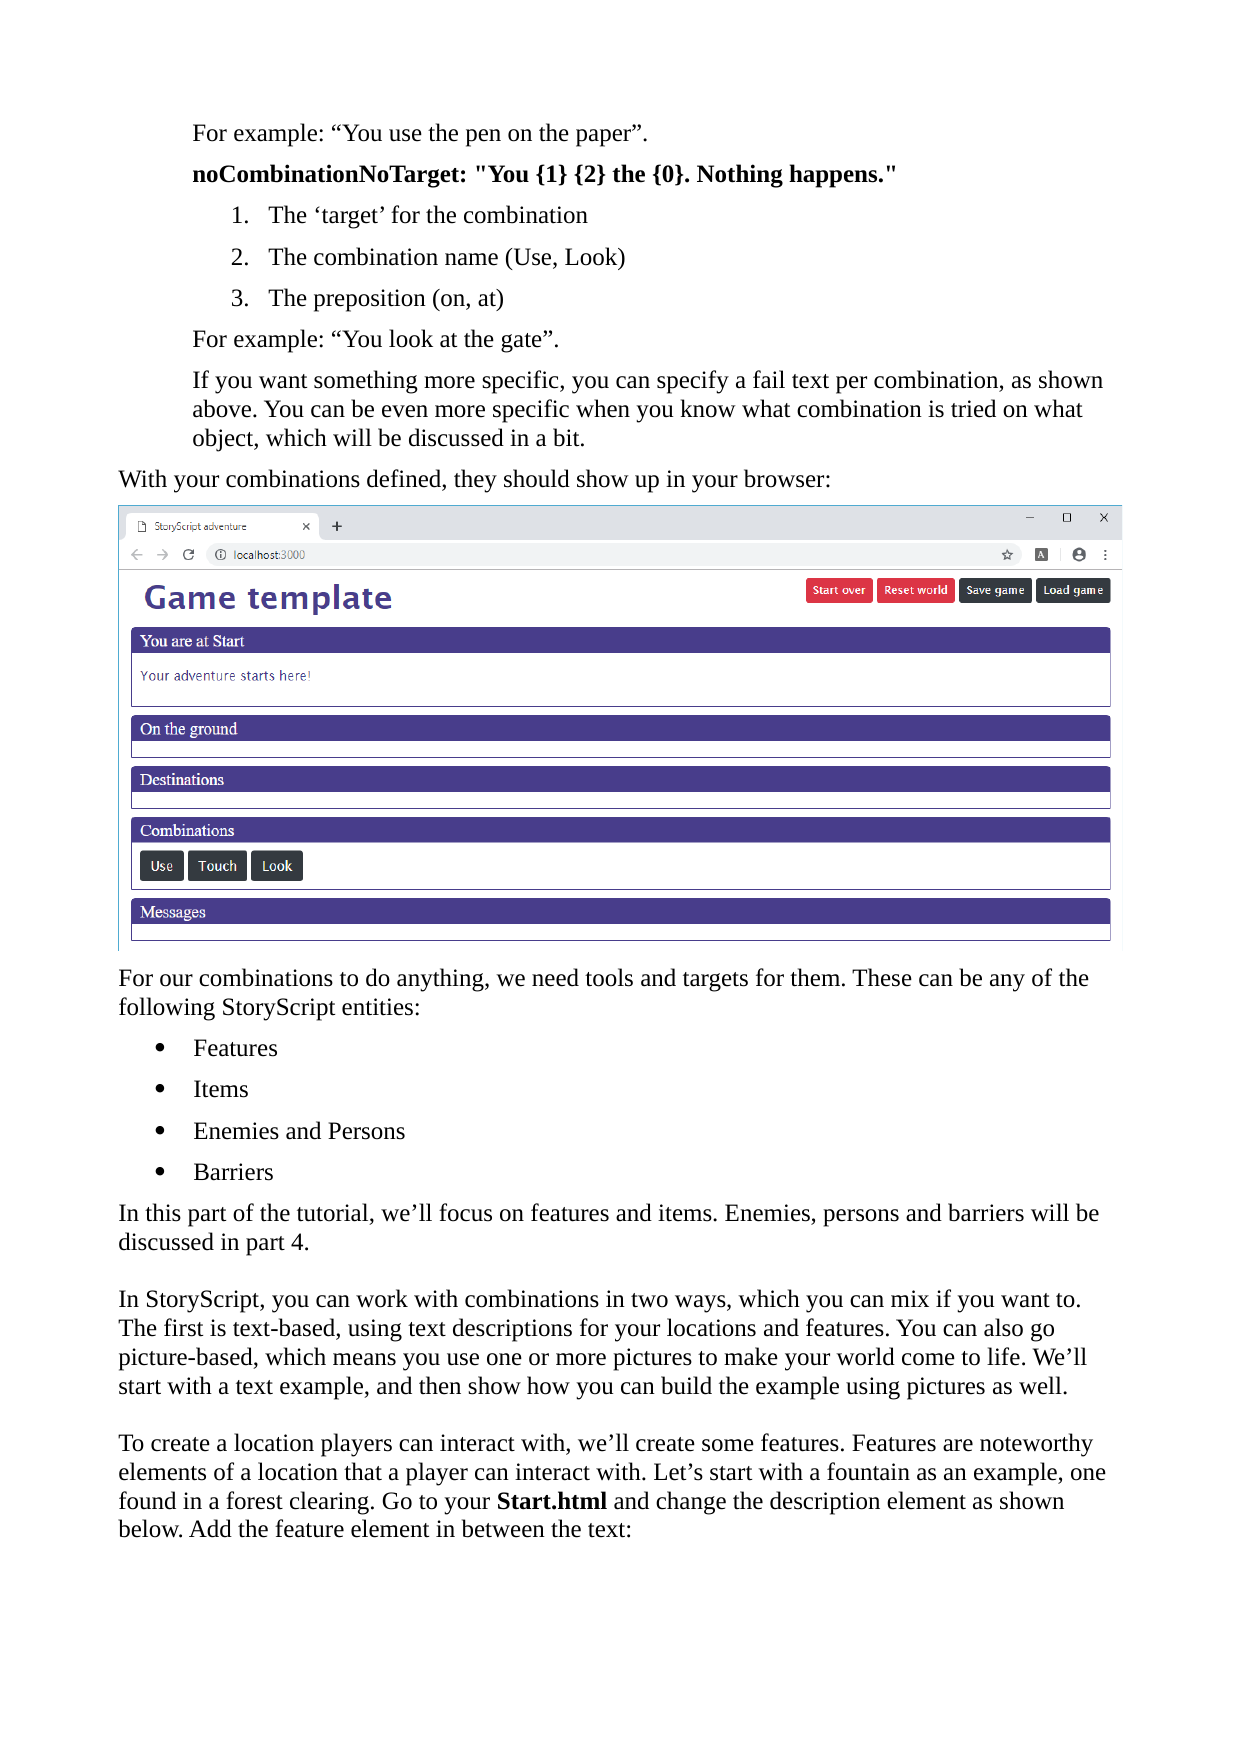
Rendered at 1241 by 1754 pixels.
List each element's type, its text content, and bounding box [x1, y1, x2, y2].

list Items [156, 1074, 1122, 1103]
list The combination name (Use, Look) [231, 242, 1122, 271]
text With your combinations defined, they should show up in your browser: [118, 464, 1122, 493]
text For our combinations to do anything, we need tools and targets for them. These can be any of the following StoryScript entities: [118, 963, 1122, 1021]
list Enemies and Persons [156, 1116, 1122, 1144]
list Features [156, 1033, 1122, 1062]
text For example: “You use the pen on the paper”. [192, 118, 1122, 147]
text For example: “You look at the gate”. [192, 324, 1122, 353]
text In StoryScript, you can work with combinations in two ways, which you can mix if you want to. The first is text-based, using text descriptions for your locations and features. You can also go picture-based, which means you use one or more pictures to make your world come to life. We’ll start with a text example, and then show how you can build the example using pictures as well. [118, 1284, 1122, 1399]
text In this part of the tutorial, we’ll focus on features and items. Enemies, persons and barriers will be discussed in part 4. [118, 1198, 1122, 1256]
text If you want something more specific, you can specify a fail text per combination, as shown above. You can be even more specific when you know what combination is tried on what object, which will be discussed in a bit. [192, 366, 1122, 452]
text To create a location players can interact with, we’ll create some features. Features are noteworthy elements of a location that a player can interact with. Let’s start with a fountain as an example, one found in a forest clearing. Go to your Start.html and change the description element as shown below. Add the feature element in between the text: [118, 1428, 1122, 1543]
list The preposition (on, at) [231, 283, 1122, 312]
text noCombinationNoTarget: "You {1} {2} the {0}. Nothing happens." [192, 159, 1122, 188]
list The ‘target’ for the combination [231, 201, 1122, 229]
list Barriers [156, 1157, 1122, 1186]
